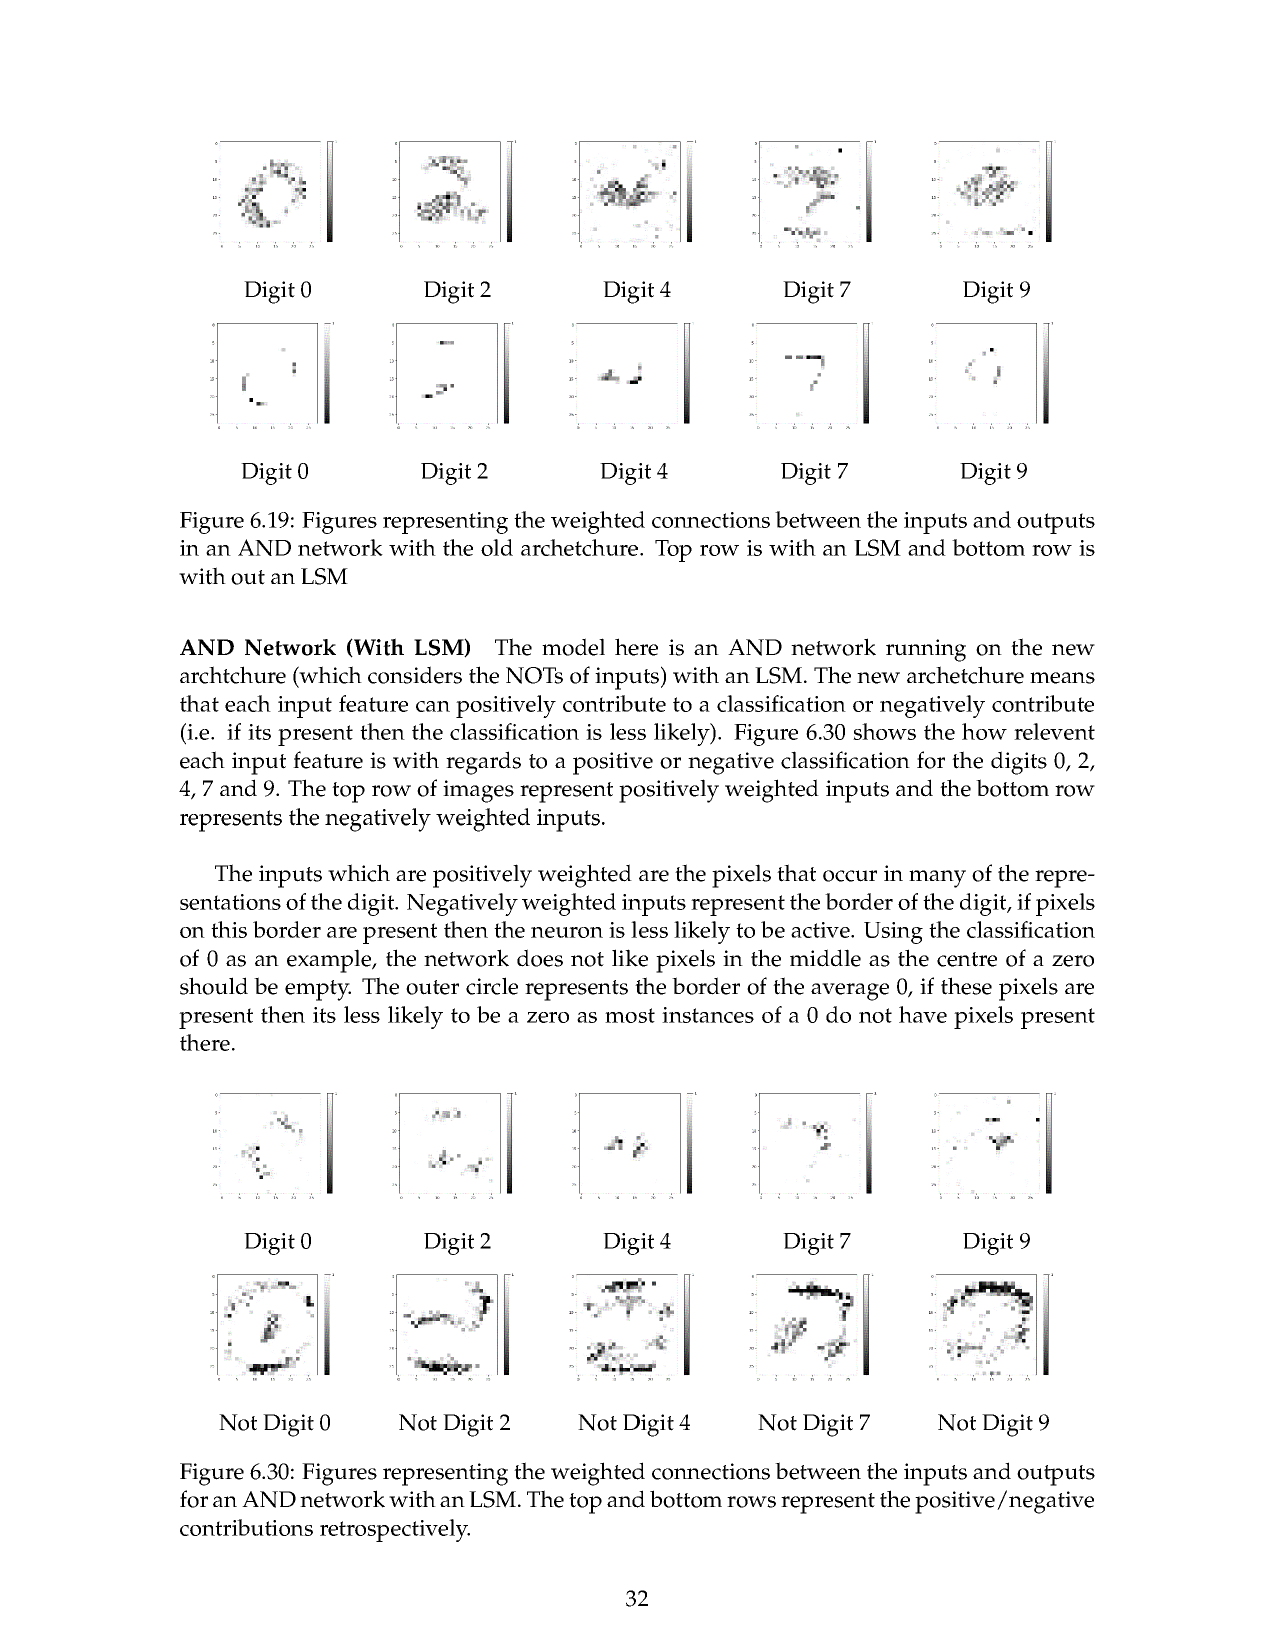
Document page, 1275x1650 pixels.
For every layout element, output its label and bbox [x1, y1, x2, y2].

picture [237, 424, 1038, 1225]
